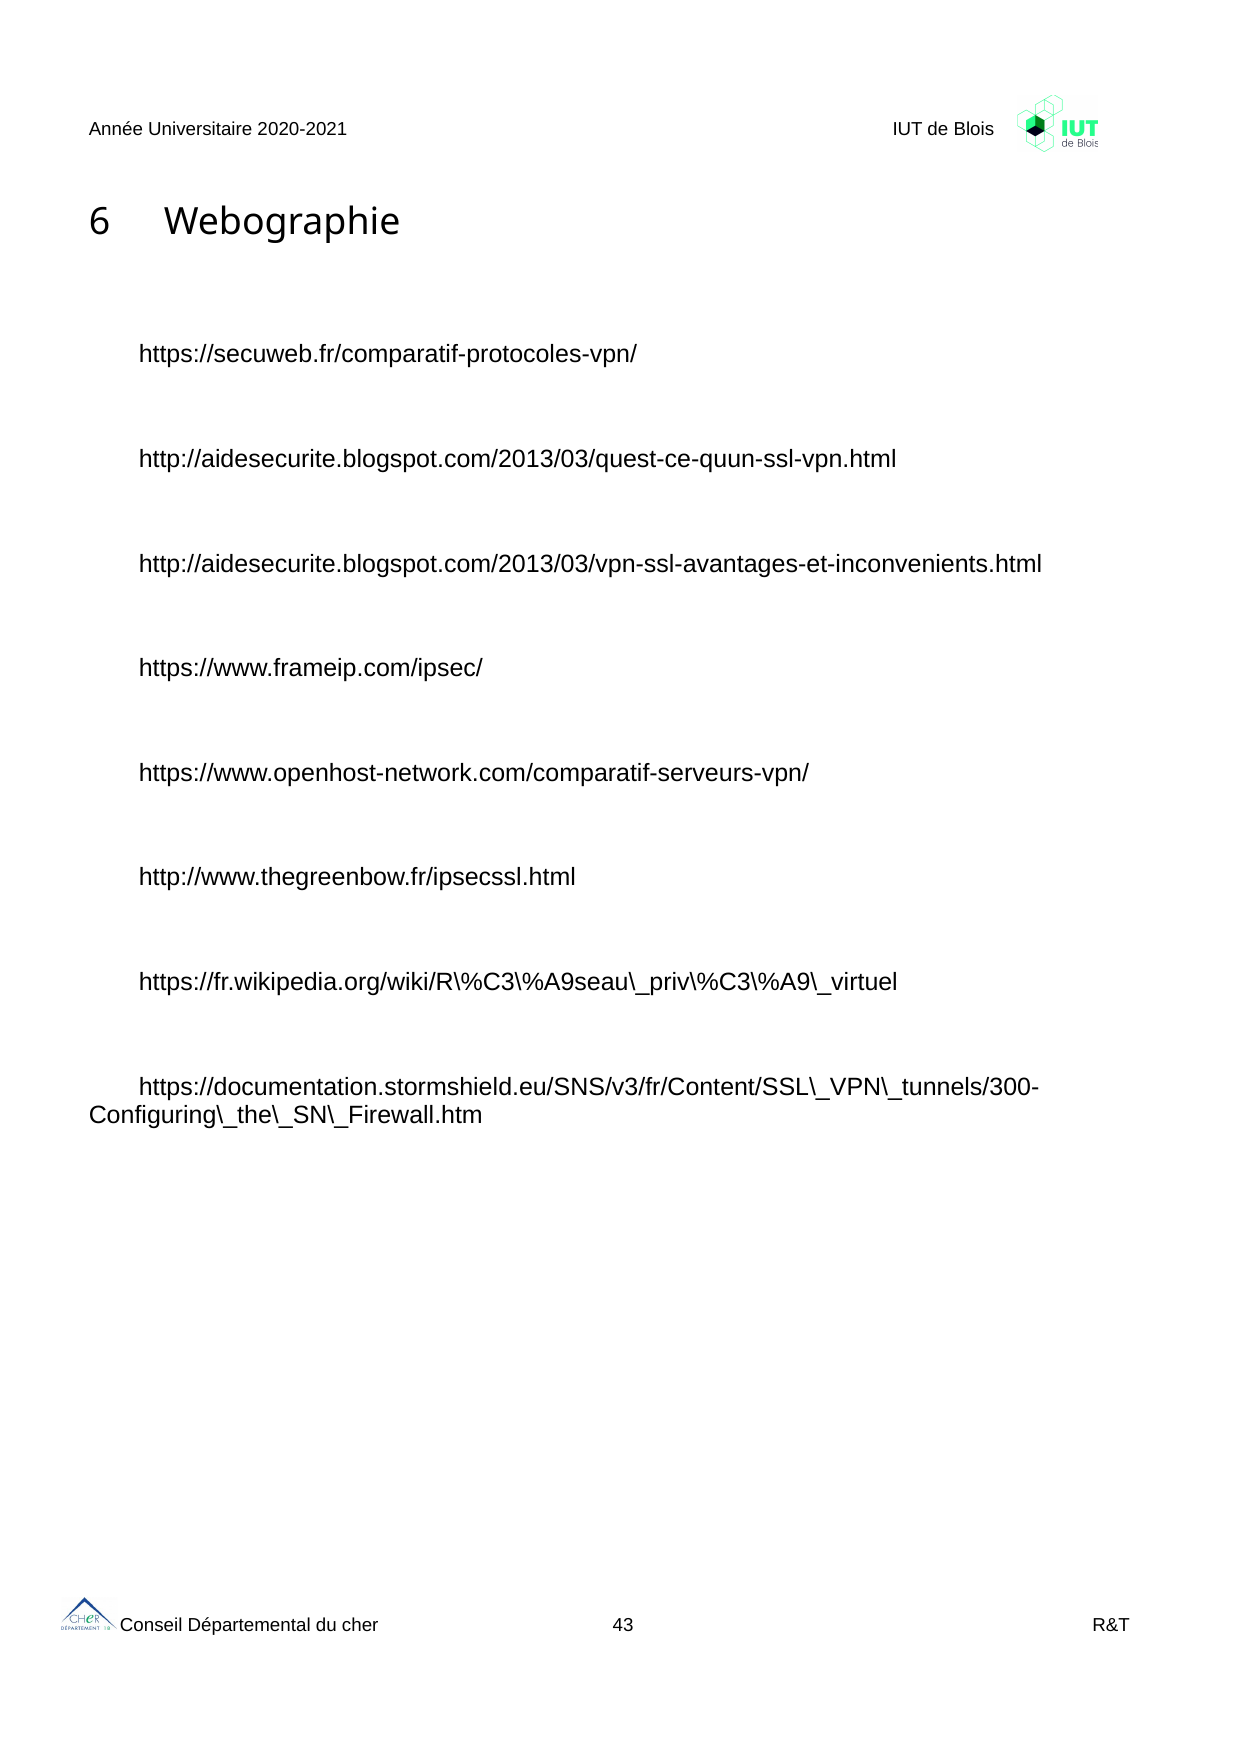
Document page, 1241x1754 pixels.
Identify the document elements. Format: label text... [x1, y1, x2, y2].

text https://secuweb.fr/comparatif-protocoles-vpn/ [88, 339, 1152, 368]
picture [1017, 95, 1098, 152]
subtitle Webographie [88, 194, 1093, 245]
text http://www.thegreenbow.fr/ipsecssl.html [88, 862, 1152, 891]
text https://fr.wikipedia.org/wiki/R\%C3\%A9seau\_priv\%C3\%A9\_virtuel [88, 967, 1152, 996]
picture [61, 1597, 118, 1630]
text https://www.openhost-network.com/comparatif-serveurs-vpn/ [88, 758, 1152, 787]
text https://www.frameip.com/ipsec/ [88, 653, 1152, 682]
text http://aidesecurite.blogspot.com/2013/03/vpn-ssl-avantages-et-inconvenients.html [88, 549, 1152, 577]
text http://aidesecurite.blogspot.com/2013/03/quest-ce-quun-ssl-vpn.html [88, 444, 1152, 473]
text https://documentation.stormshield.eu/SNS/v3/fr/Content/SSL\_VPN\_tunnels/300-Configuring\_the\_SN\_Firewall.htm [88, 1072, 1152, 1129]
